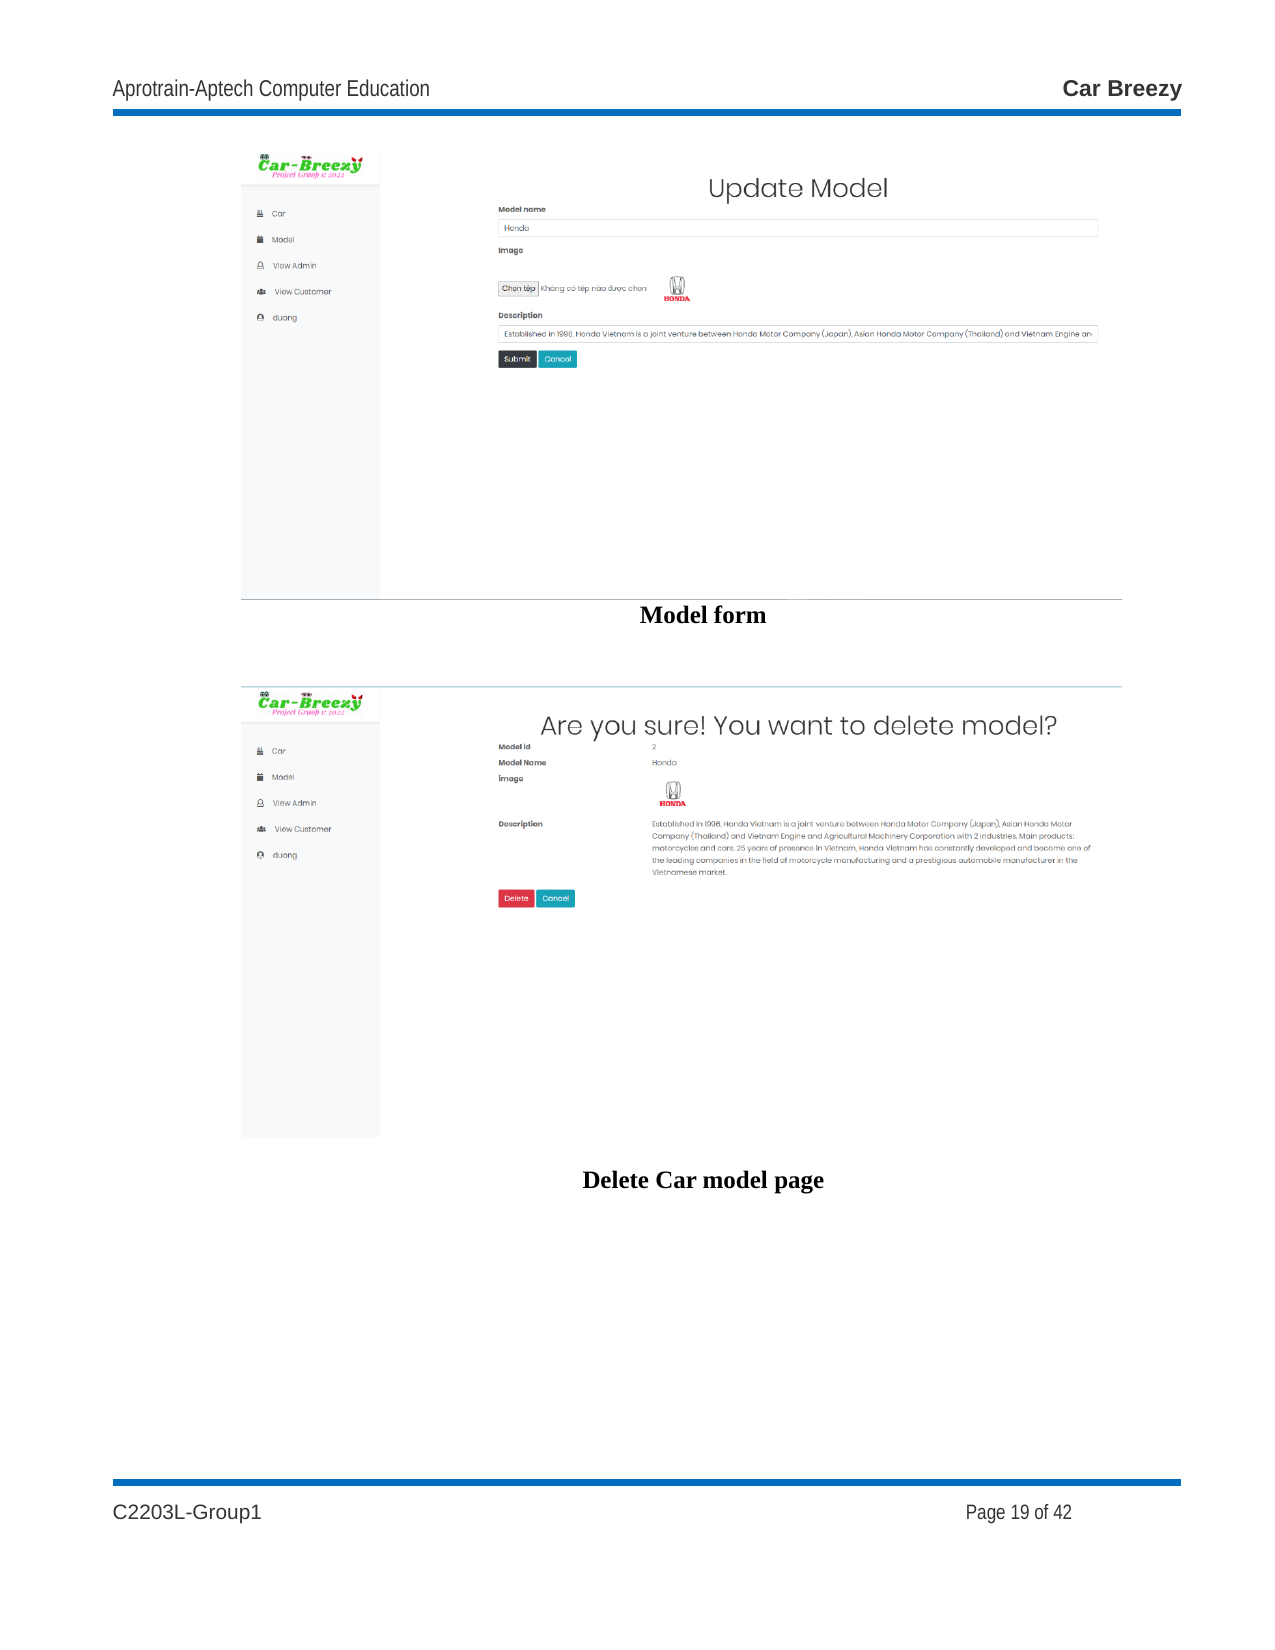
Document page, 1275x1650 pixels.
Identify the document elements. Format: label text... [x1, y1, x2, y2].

text Delete Car model page [284, 1165, 1106, 1194]
text Model form [284, 600, 1106, 629]
